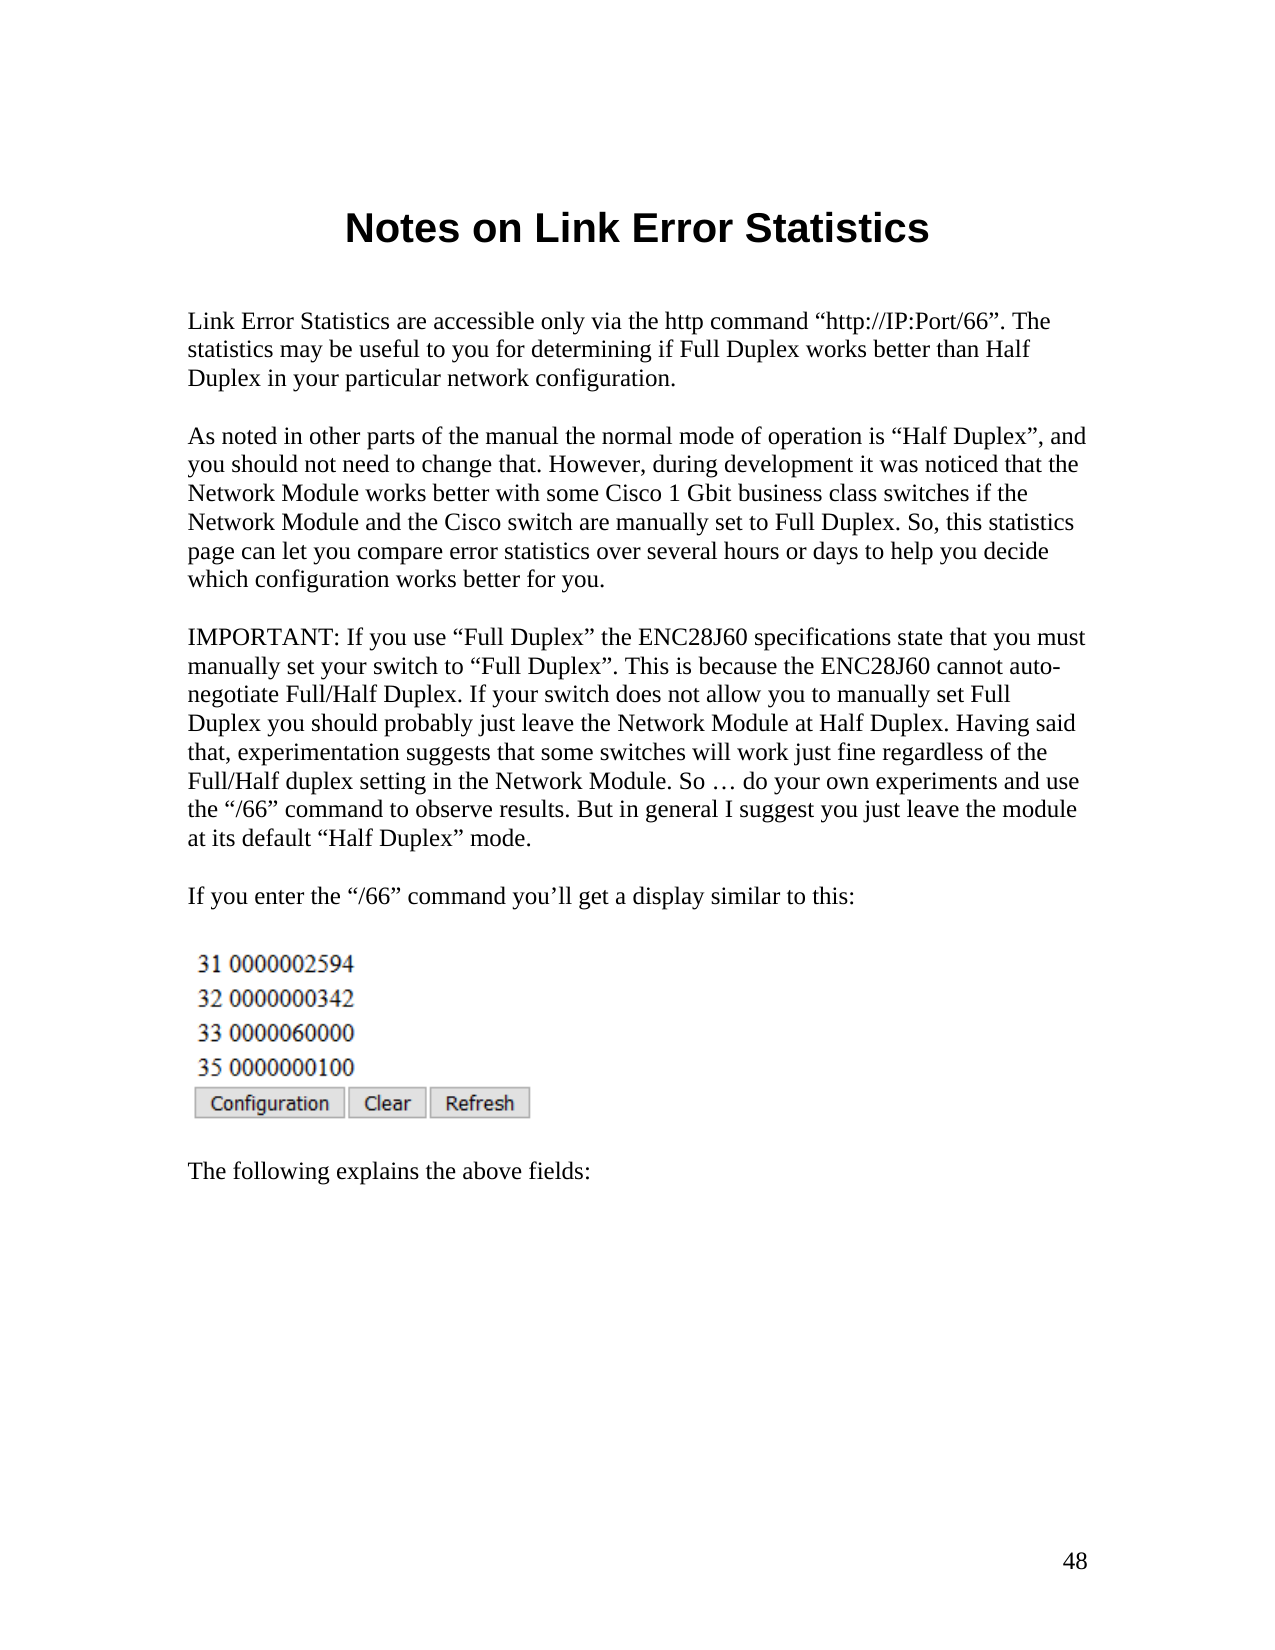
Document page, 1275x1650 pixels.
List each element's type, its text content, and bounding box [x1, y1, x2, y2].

subtitle Notes on Link Error Statistics [187, 204, 1087, 252]
text If you enter the “/66” command you’ll get a display similar to this: [187, 881, 1087, 909]
picture [187, 938, 543, 1128]
text As noted in other parts of the manual the normal mode of operation is “Half Duplex”, and you should not need to change that. However, during development it was noticed that the Network Module works better with some Cisco 1 Gbit business class switches if the Network Module and the Cisco switch are manually set to Full Duplex. So, this statistics page can let you compare error statistics over several hours or days to help you decide which configuration works better for you. [187, 421, 1087, 593]
text The following explains the above fields: [187, 1156, 1087, 1185]
text IMPORTANT: If you use “Full Duplex” the ENC28J60 specifications state that you must manually set your switch to “Full Duplex”. This is because the ENC28J60 cannot auto-negotiate Full/Half Duplex. If your switch does not allow you to manually set Full Duplex you should probably just leave the Network Module at Half Duplex. Having said that, experimentation suggests that some switches will work just fine regardless of the Full/Half duplex setting in the Network Module. So … do your own experiments and use the “/66” command to observe results. But in general I suggest you just leave the module at its default “Half Duplex” mode. [187, 622, 1087, 852]
text Link Error Statistics are accessible only via the http command “http://IP:Port/66”. The statistics may be useful to you for determining if Full Duplex works better than Half Duplex in your particular network configuration. [187, 306, 1087, 392]
